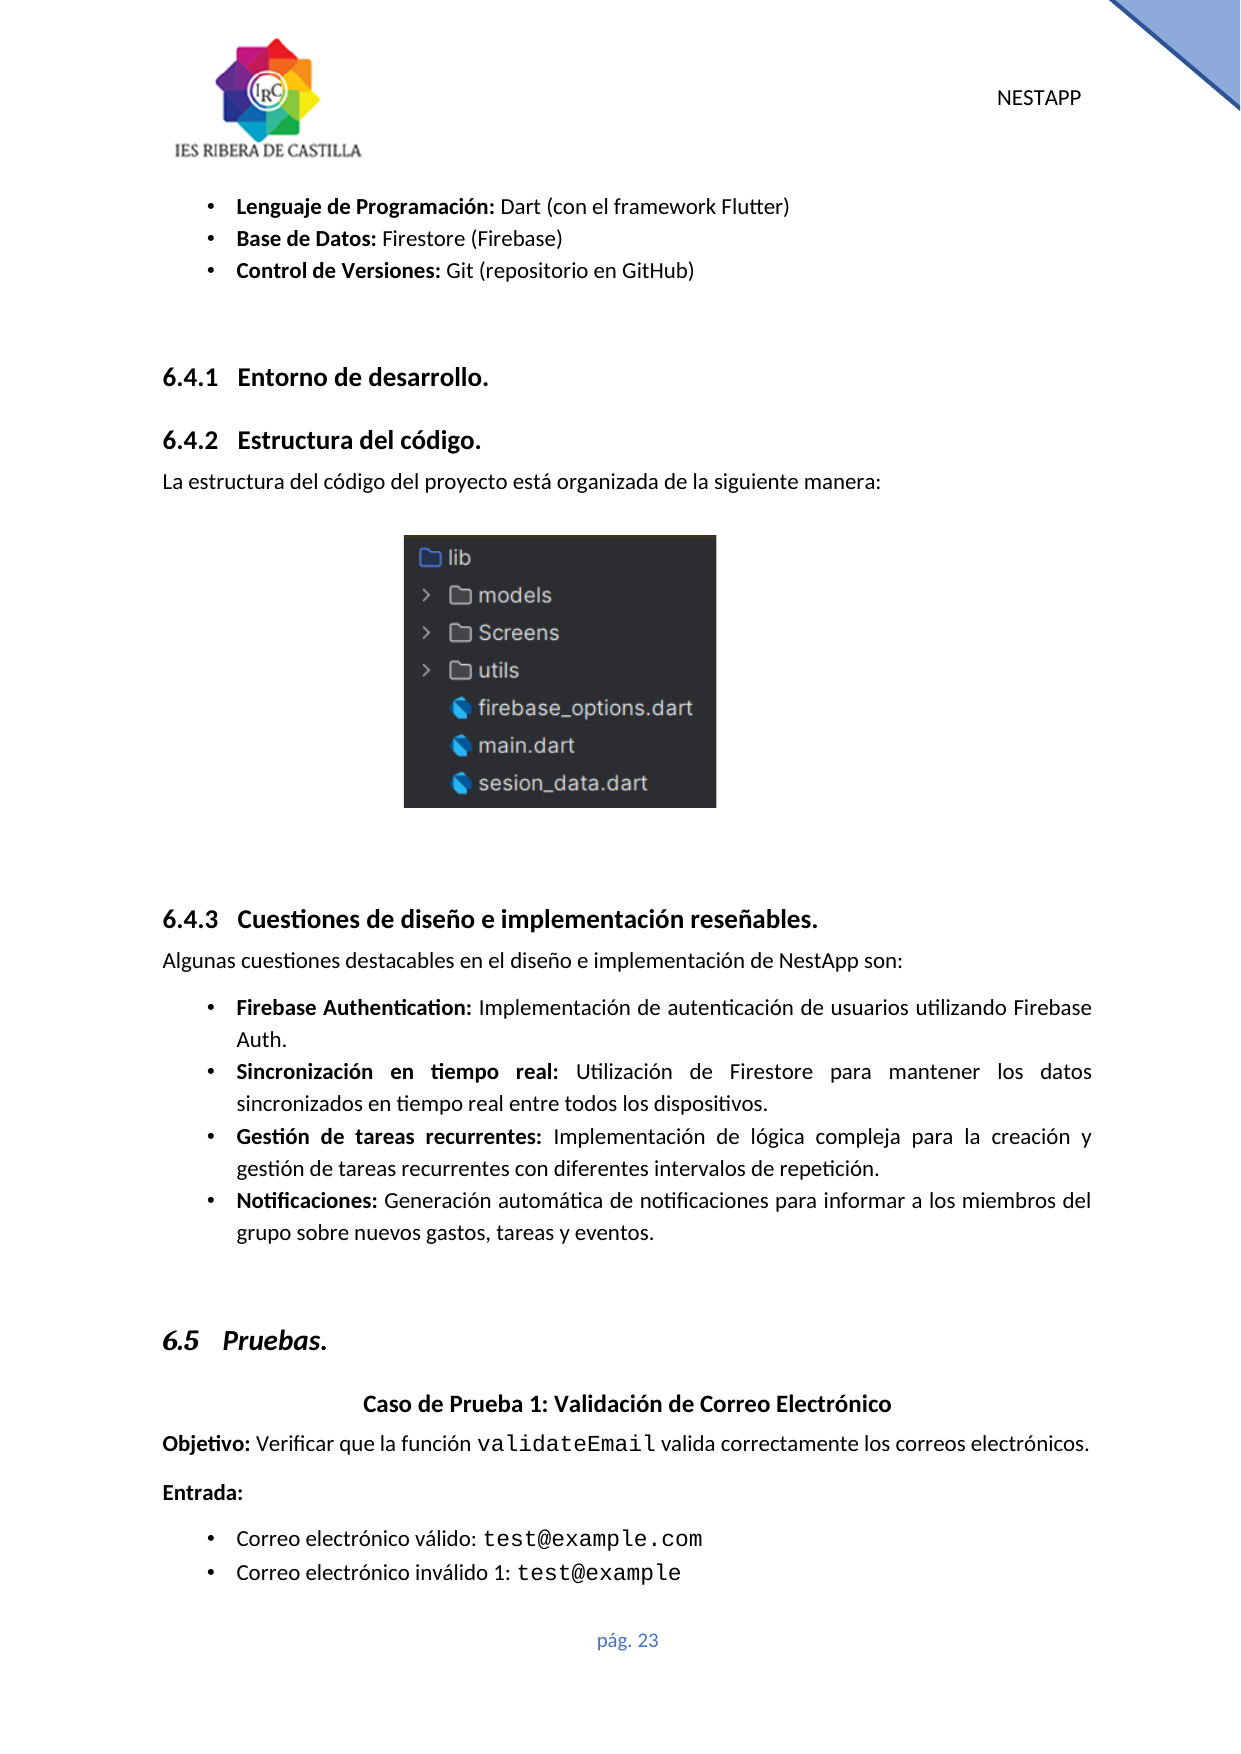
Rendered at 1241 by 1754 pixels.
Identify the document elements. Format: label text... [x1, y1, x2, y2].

list Lenguaje de Programación: Dart (con el framework Flutter) [207, 192, 1093, 220]
list Gestión de tareas recurrentes: Implementación de lógica compleja para la creación y gestión de tareas recurrentes con diferentes intervalos de repetición. [207, 1122, 1093, 1182]
subtitle Entorno de desarrollo. [162, 360, 1093, 393]
subtitle Caso de Prueba 1: Validación de Correo Electrónico [162, 1388, 1093, 1419]
text Entrada: [162, 1478, 1093, 1506]
picture [173, 29, 366, 164]
list Correo electrónico válido: test@example.com [207, 1524, 1093, 1553]
list Firebase Authentication: Implementación de autenticación de usuarios utilizando Firebase Auth. [207, 993, 1093, 1053]
text La estructura del código del proyecto está organizada de la siguiente manera: [162, 467, 1093, 495]
list Base de Datos: Firestore (Firebase) [207, 224, 1093, 252]
subtitle Estructura del código. [162, 423, 1093, 456]
text Objetivo: Verificar que la función validateEmail valida correctamente los correos electrónicos. [162, 1429, 1093, 1459]
picture [403, 535, 717, 808]
text Algunas cuestiones destacables en el diseño e implementación de NestApp son: [162, 946, 1093, 974]
list Control de Versiones: Git (repositorio en GitHub) [207, 256, 1093, 284]
list Notificaciones: Generación automática de notificaciones para informar a los miembros del grupo sobre nuevos gastos, tareas y eventos. [207, 1186, 1093, 1246]
subtitle Pruebas. [162, 1322, 1093, 1358]
list Sincronización en tiempo real: Utilización de Firestore para mantener los datos sincronizados en tiempo real entre todos los dispositivos. [207, 1057, 1093, 1118]
list Correo electrónico inválido 1: test@example [207, 1558, 1093, 1587]
subtitle Cuestiones de diseño e implementación reseñables. [162, 902, 1093, 935]
